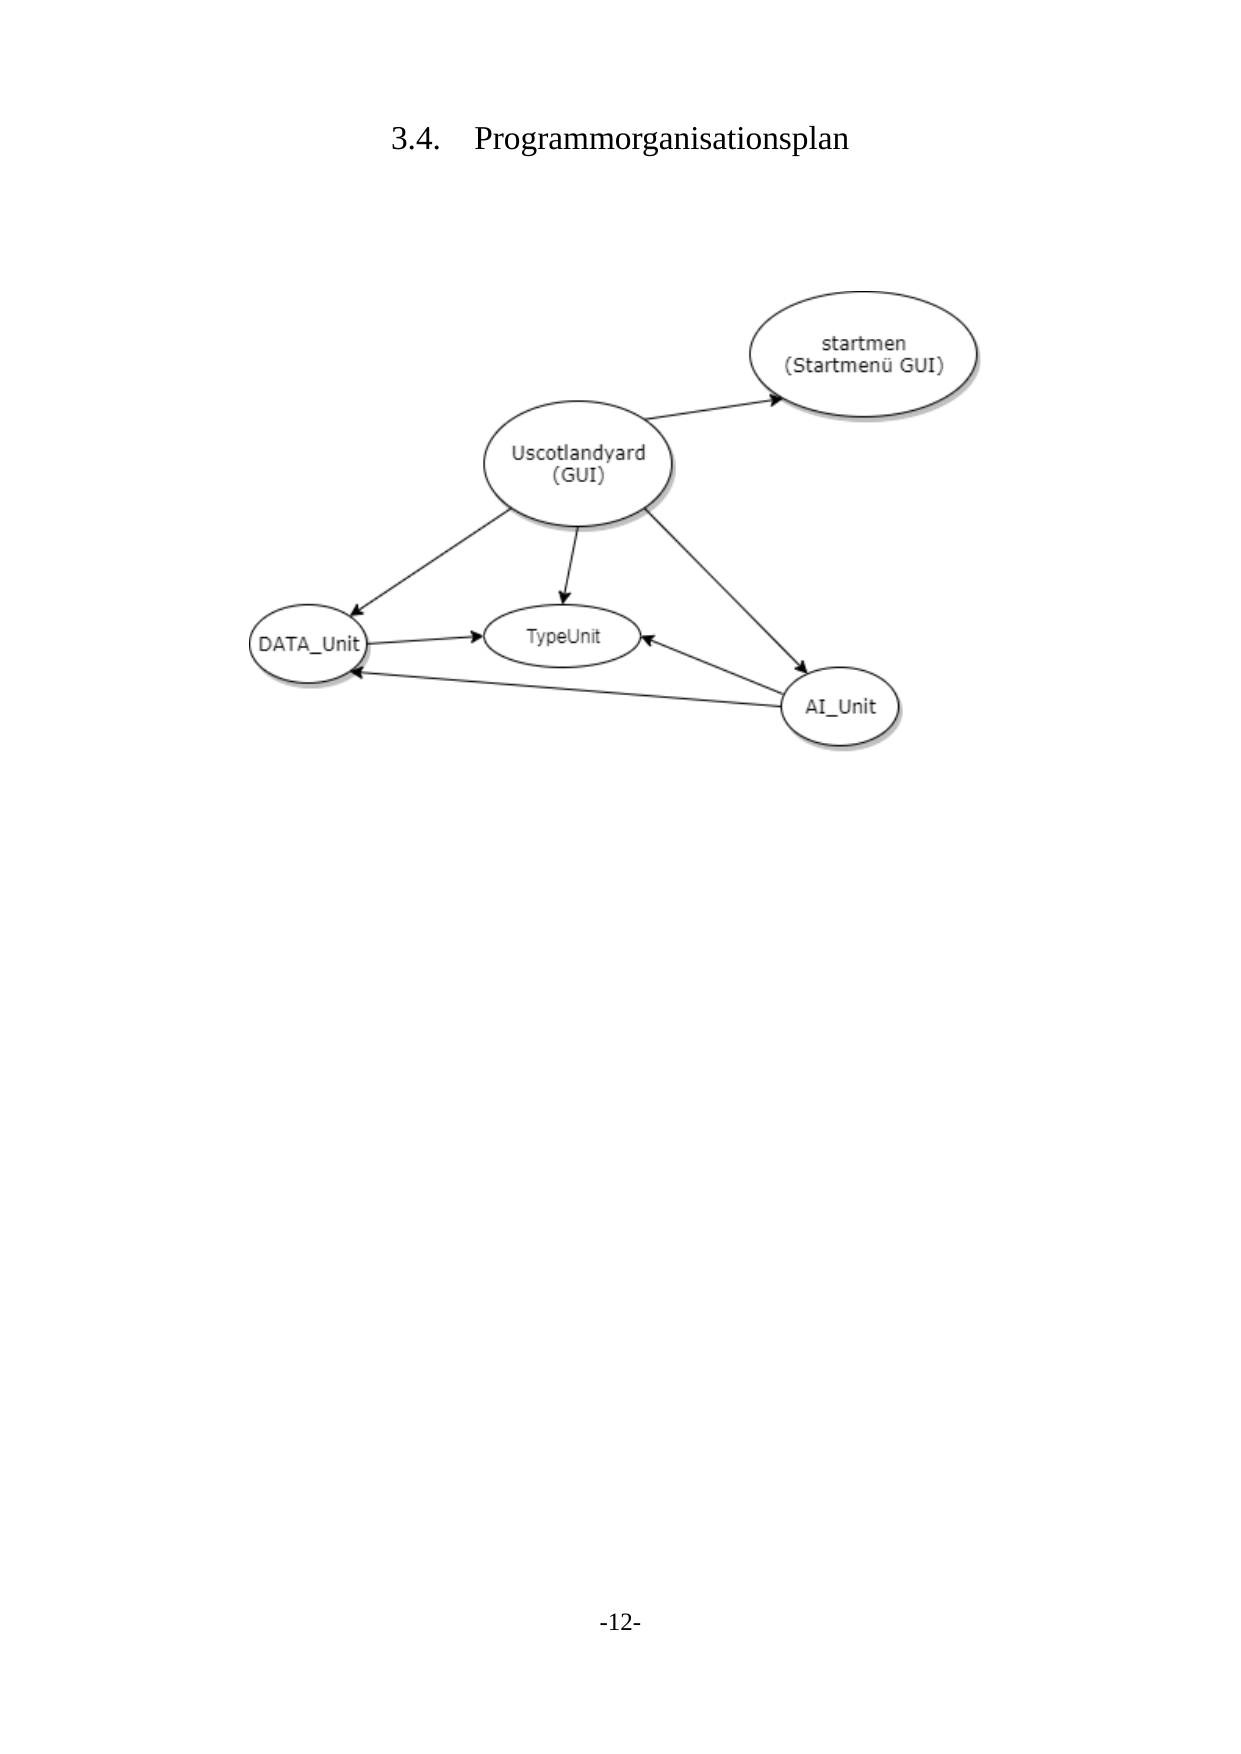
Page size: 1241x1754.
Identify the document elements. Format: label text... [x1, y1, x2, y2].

picture [249, 291, 981, 753]
text 3.4. Programmorganisationsplan [118, 118, 1122, 156]
